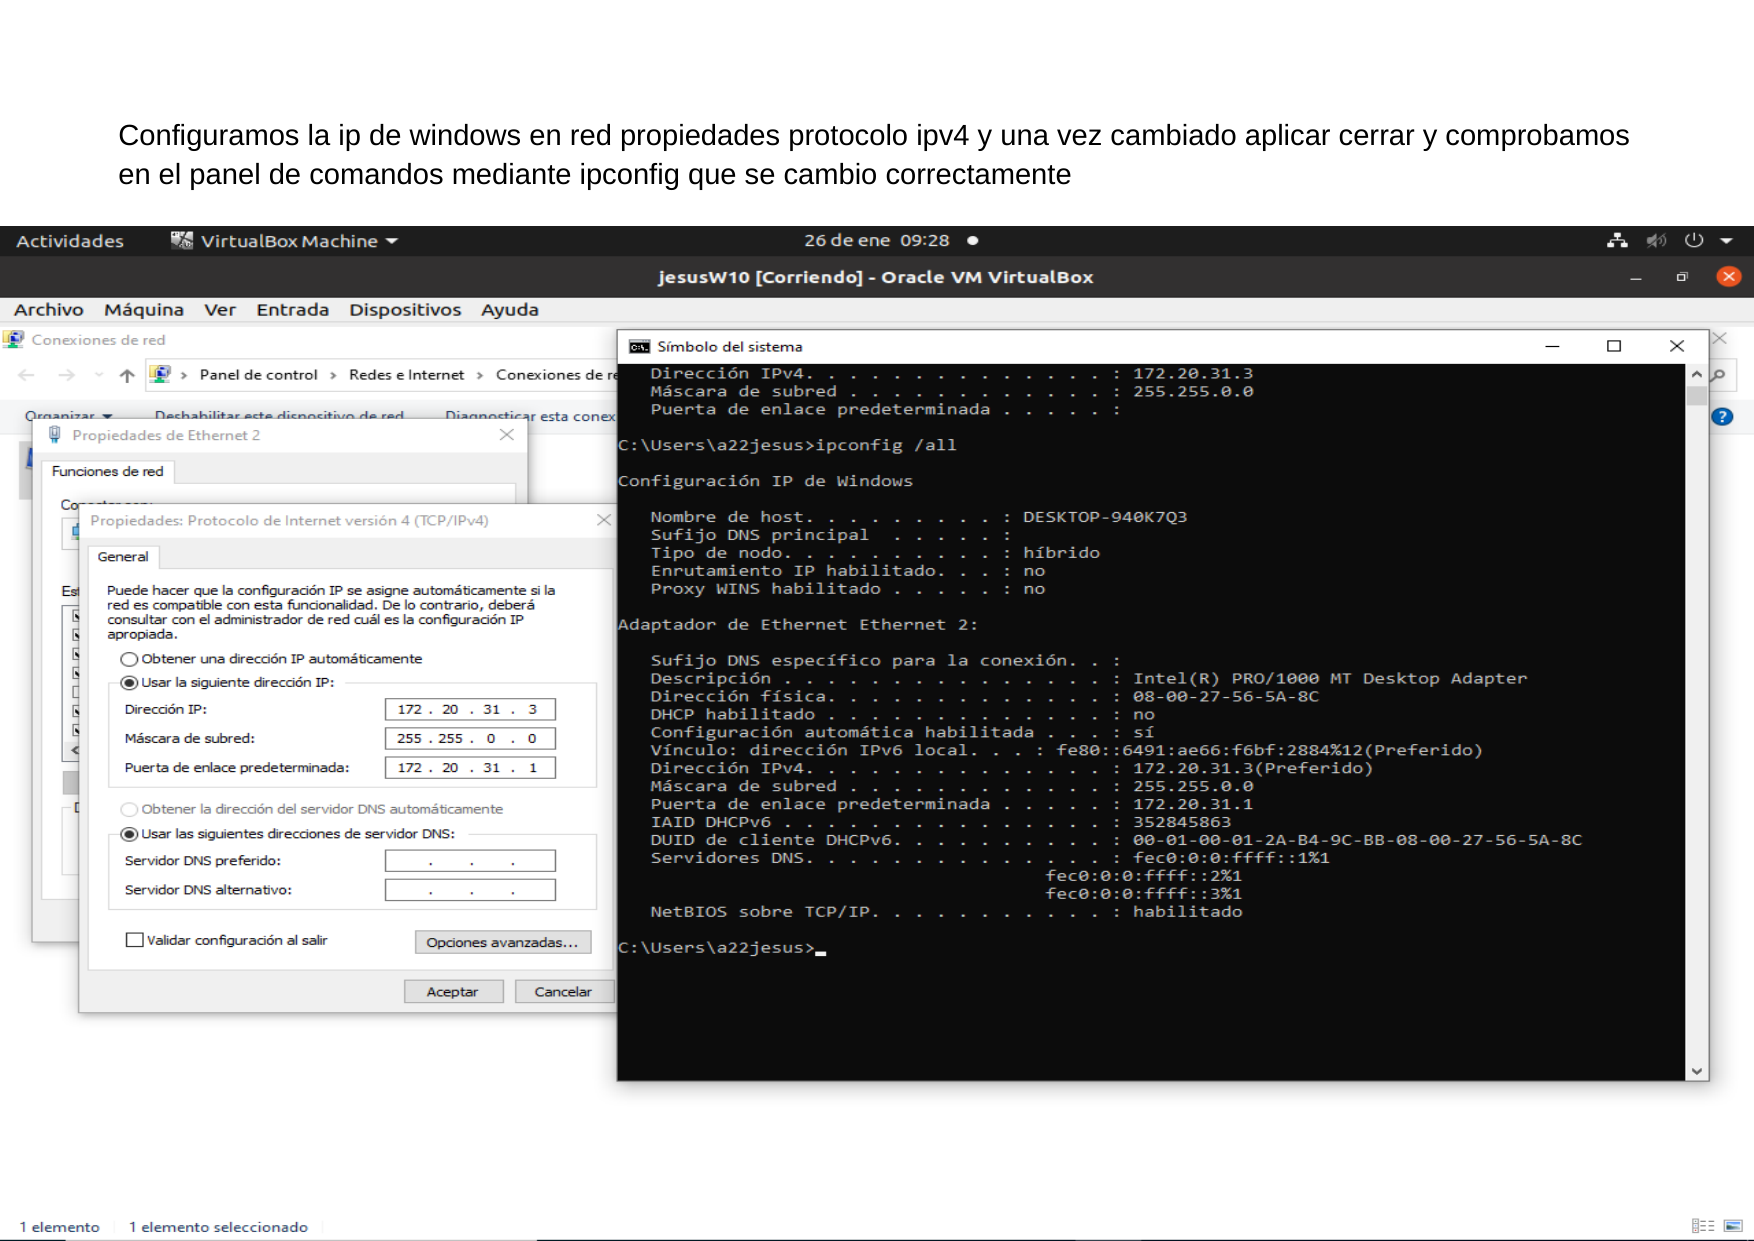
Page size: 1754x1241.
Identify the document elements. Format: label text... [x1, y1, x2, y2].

text Configuramos la ip de windows en red propiedades protocolo ipv4 y una vez cambiado aplicar cerrar y comprobamos en el panel de comandos mediante ipconfig que se cambio correctamente [118, 118, 1636, 190]
picture [0, 226, 1754, 1241]
